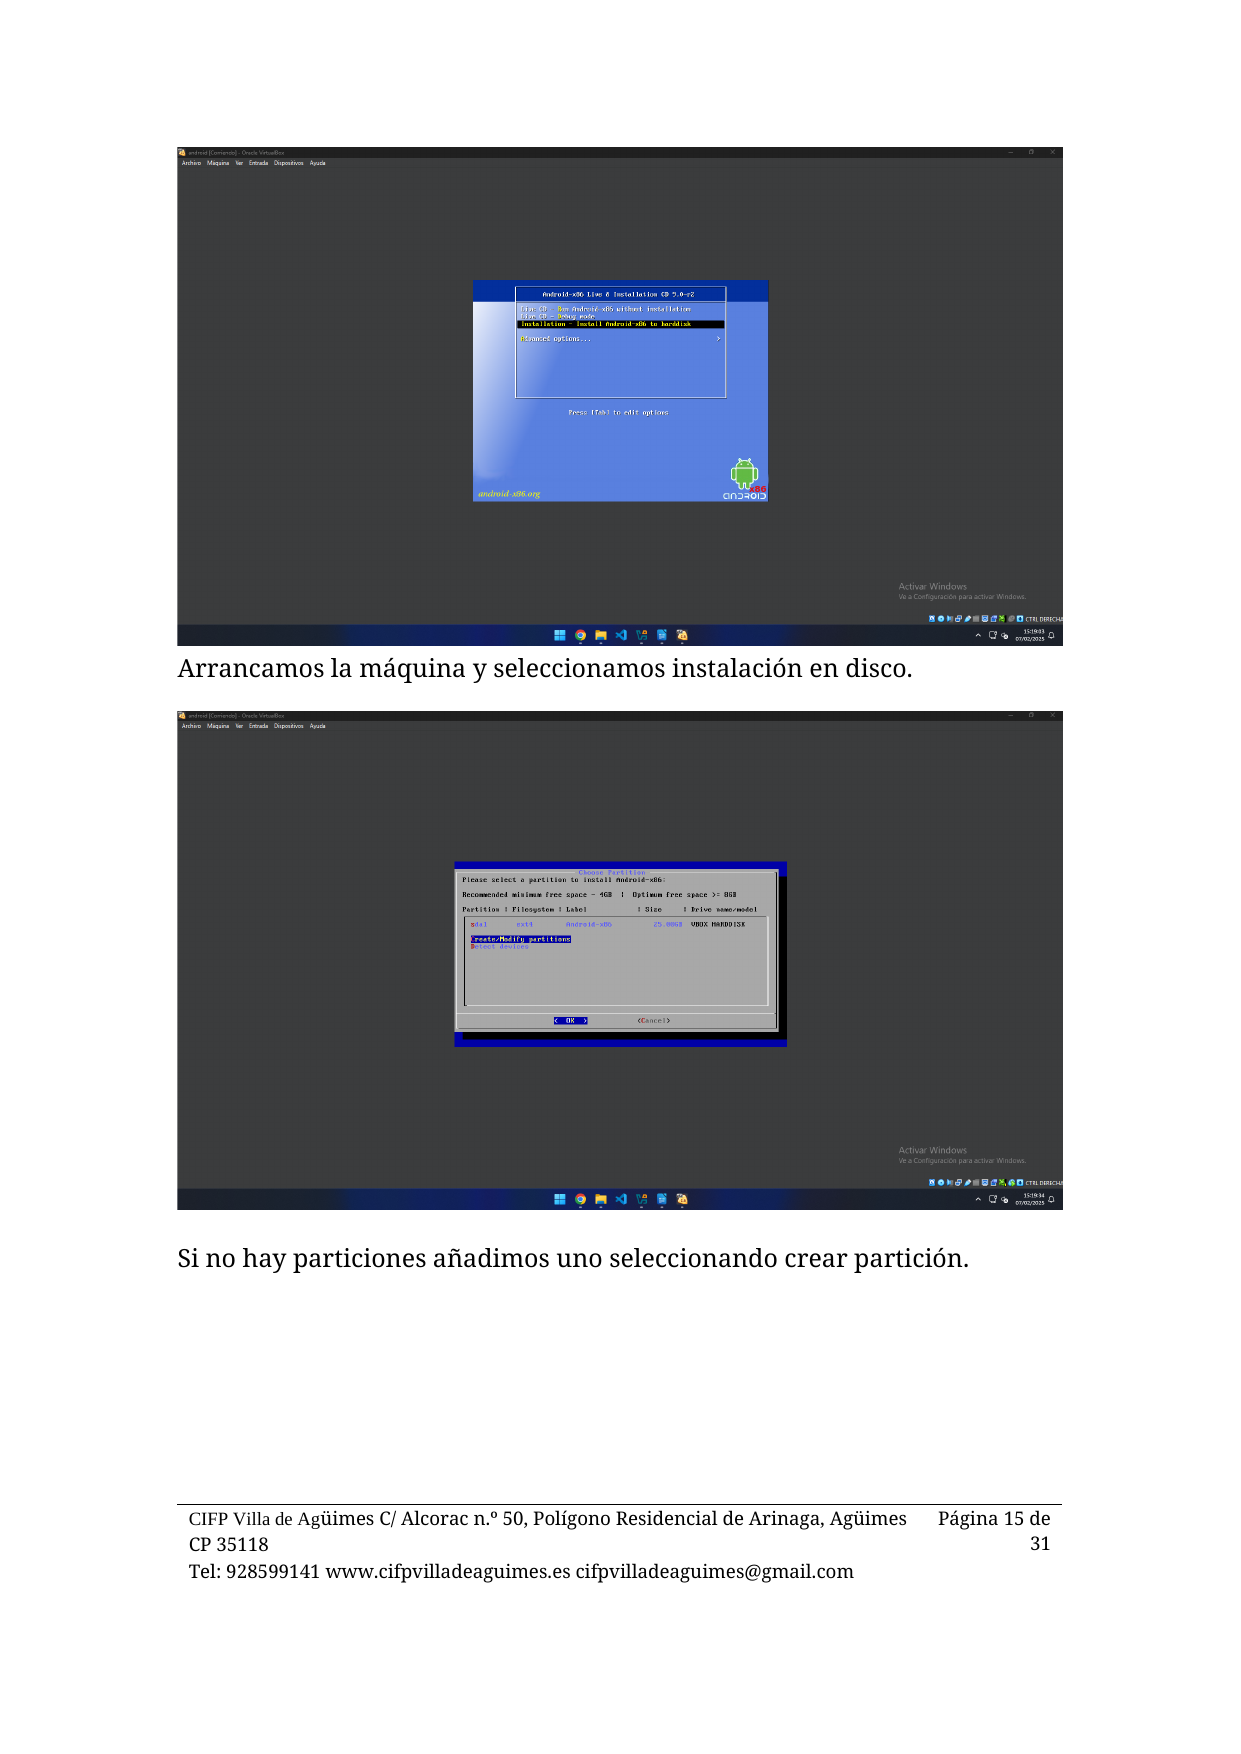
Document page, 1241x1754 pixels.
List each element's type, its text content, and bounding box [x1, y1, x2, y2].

text Si no hay particiones añadimos uno seleccionando crear partición. [177, 1210, 1063, 1274]
text Arrancamos la máquina y seleccionamos instalación en disco. [177, 646, 1063, 685]
picture [177, 711, 1063, 1210]
picture [177, 147, 1063, 646]
